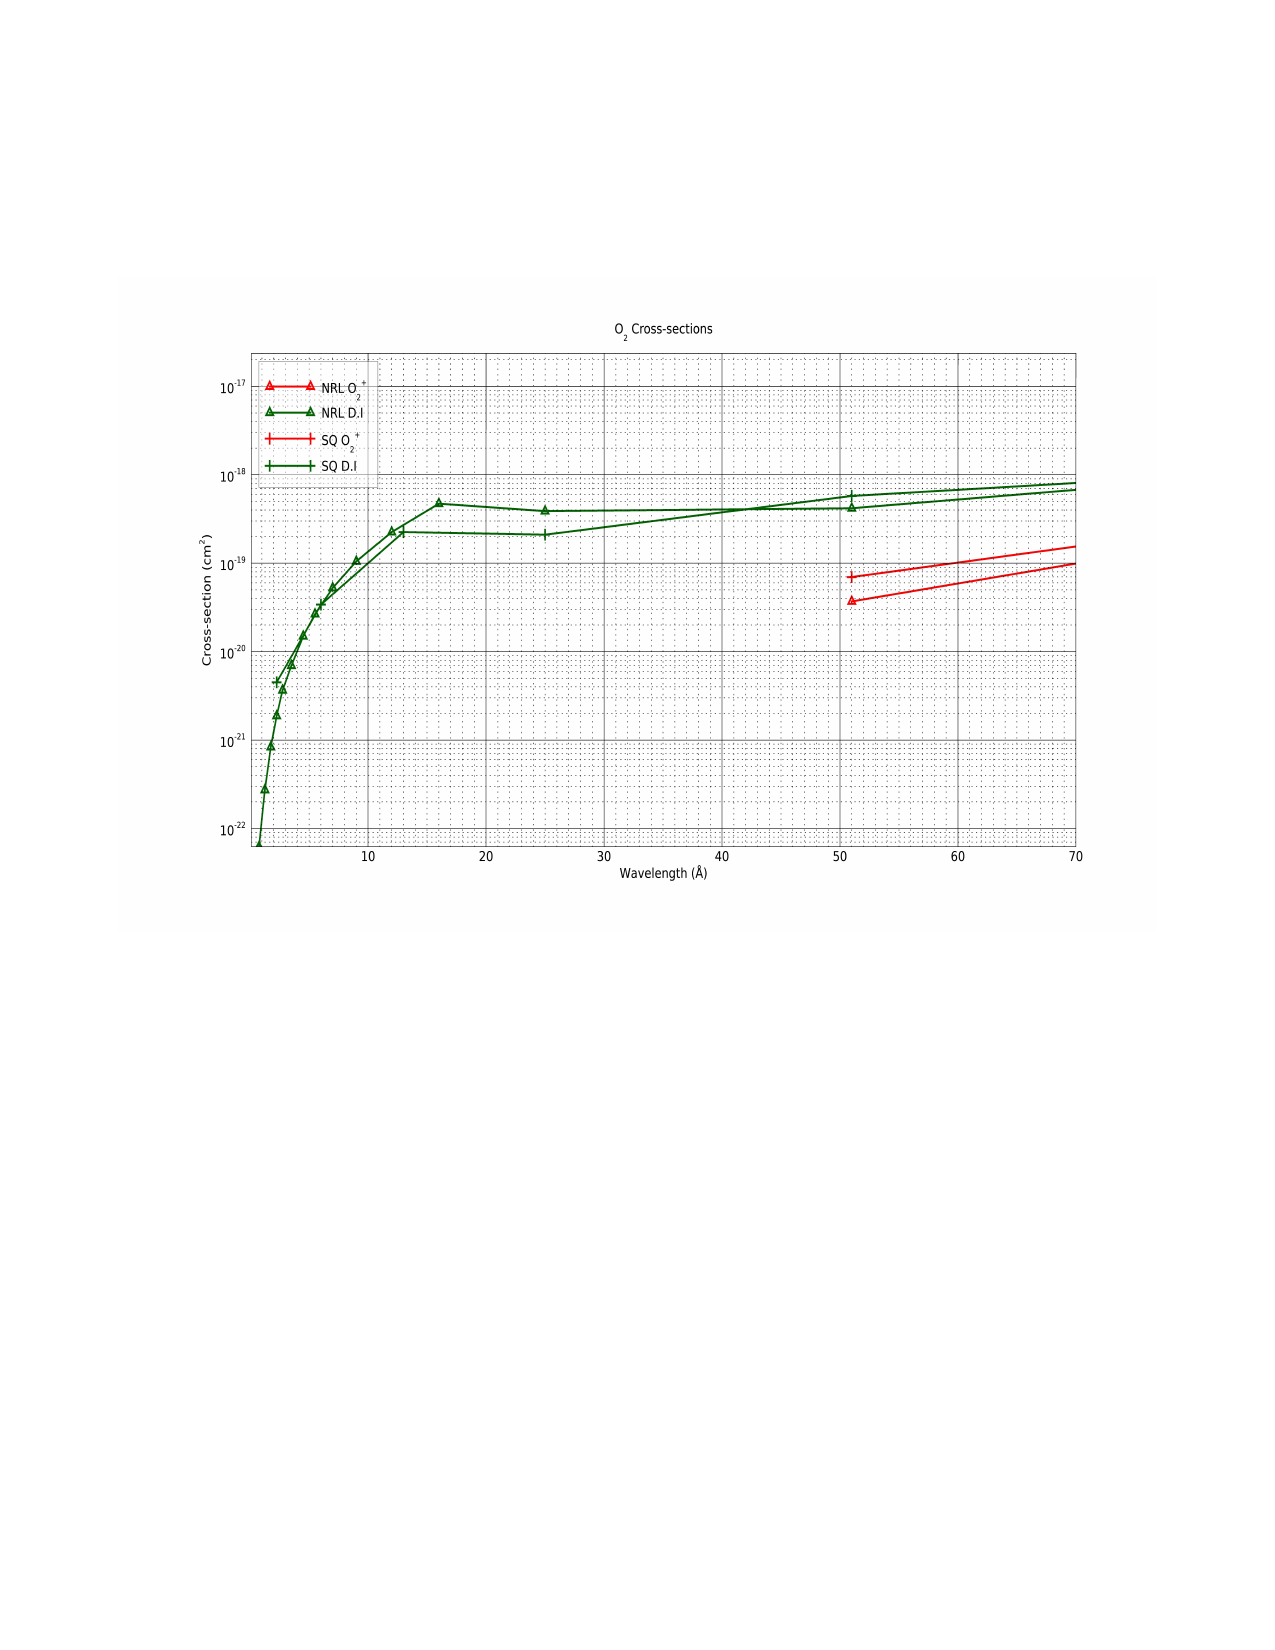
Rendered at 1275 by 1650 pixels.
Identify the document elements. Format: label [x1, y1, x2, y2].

picture [118, 277, 1157, 932]
